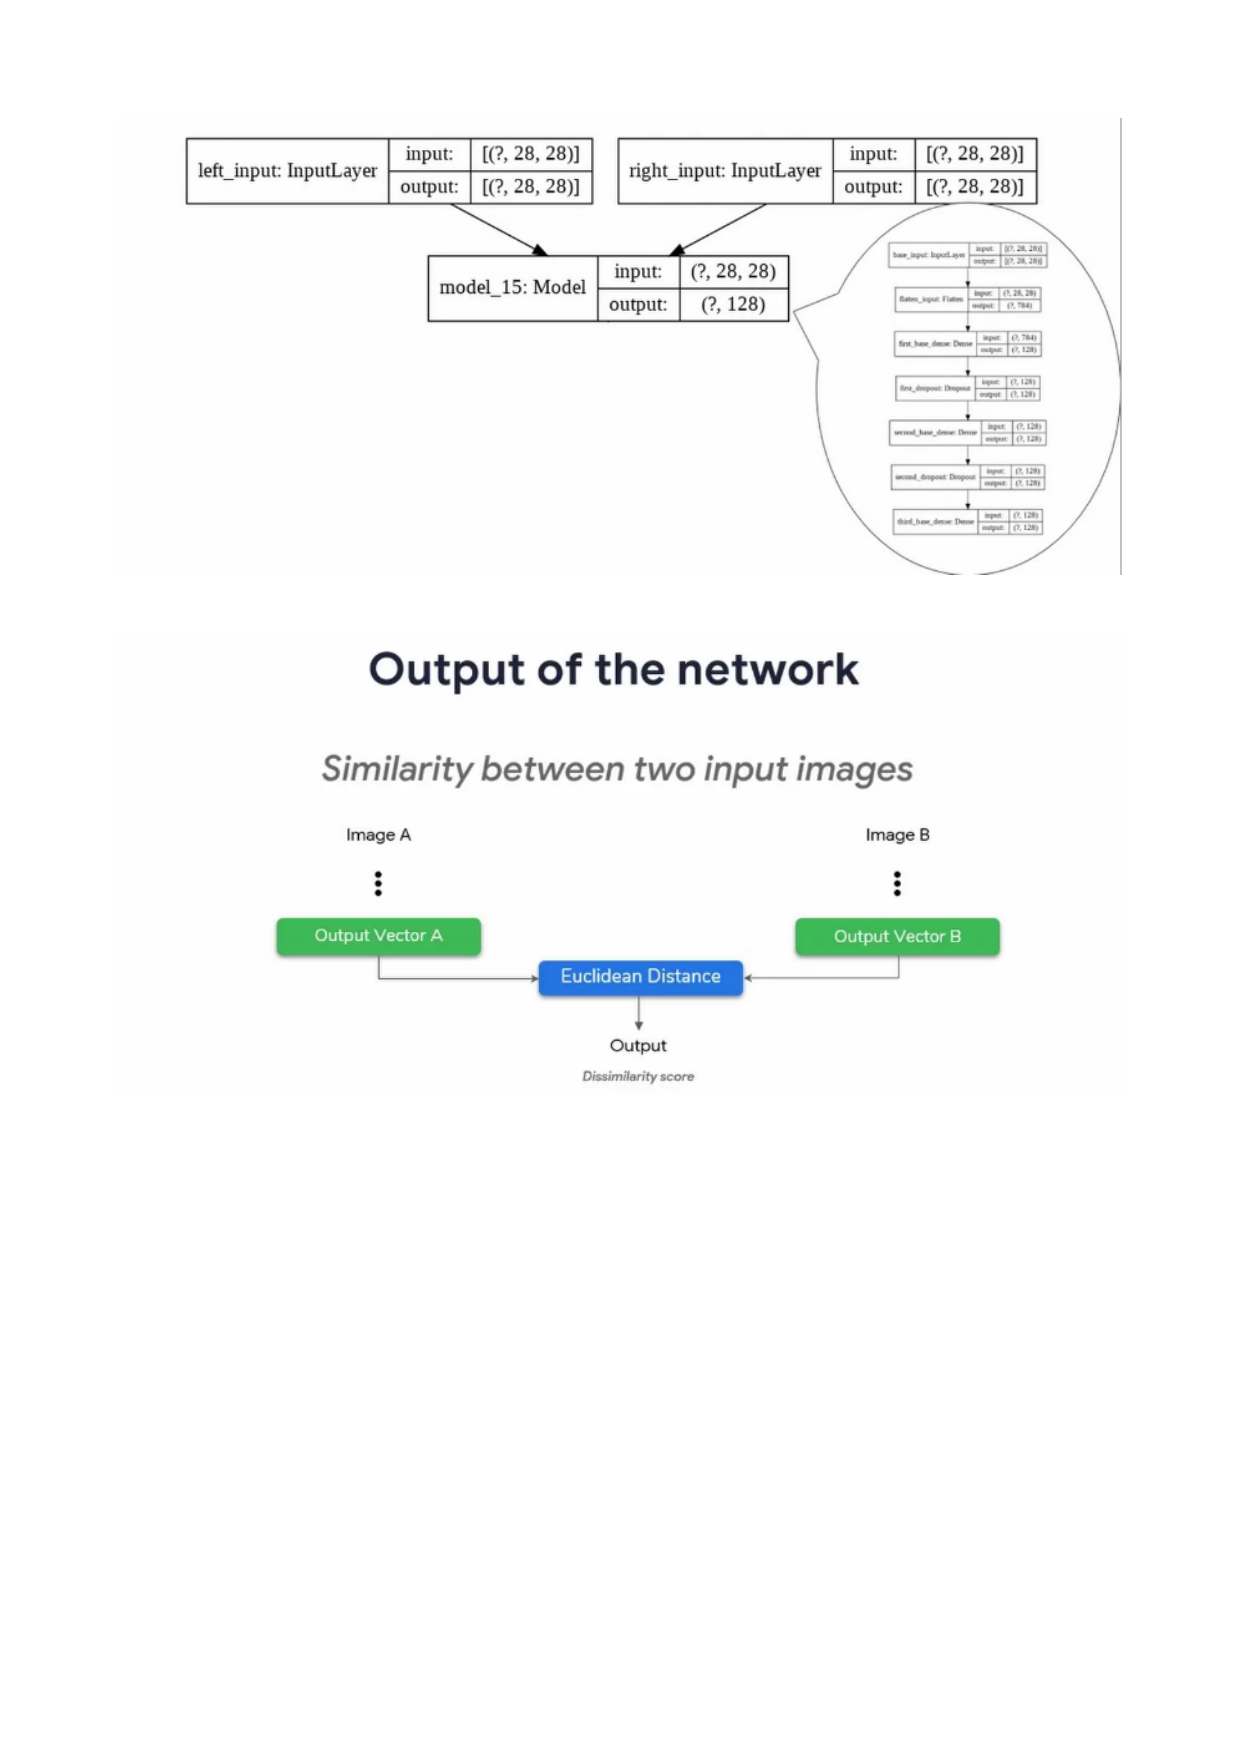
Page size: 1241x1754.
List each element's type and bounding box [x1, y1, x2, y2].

picture [118, 118, 1123, 575]
picture [118, 632, 1123, 1095]
